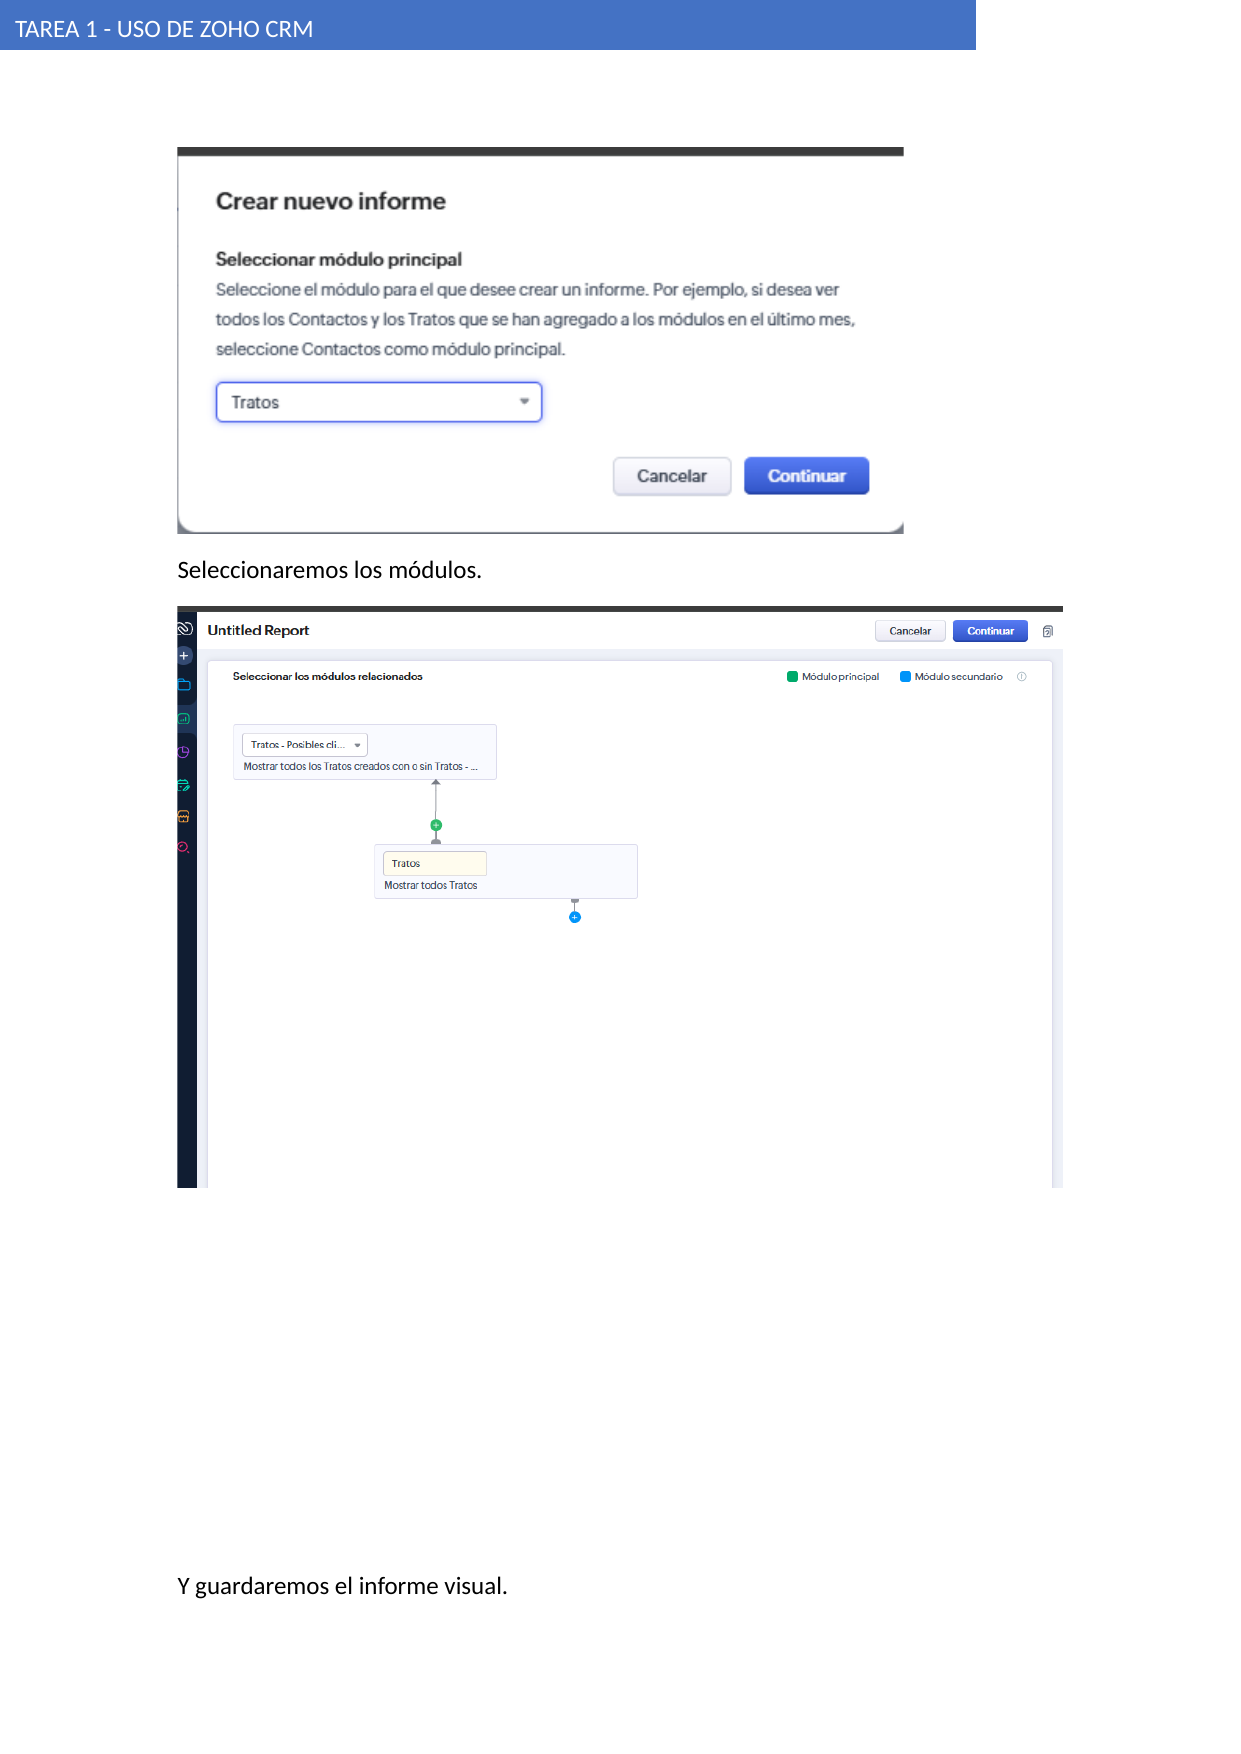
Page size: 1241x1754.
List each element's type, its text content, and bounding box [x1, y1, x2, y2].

text Y guardaremos el informe visual. [177, 1570, 1063, 1601]
text Seleccionaremos los módulos. [177, 555, 1063, 585]
